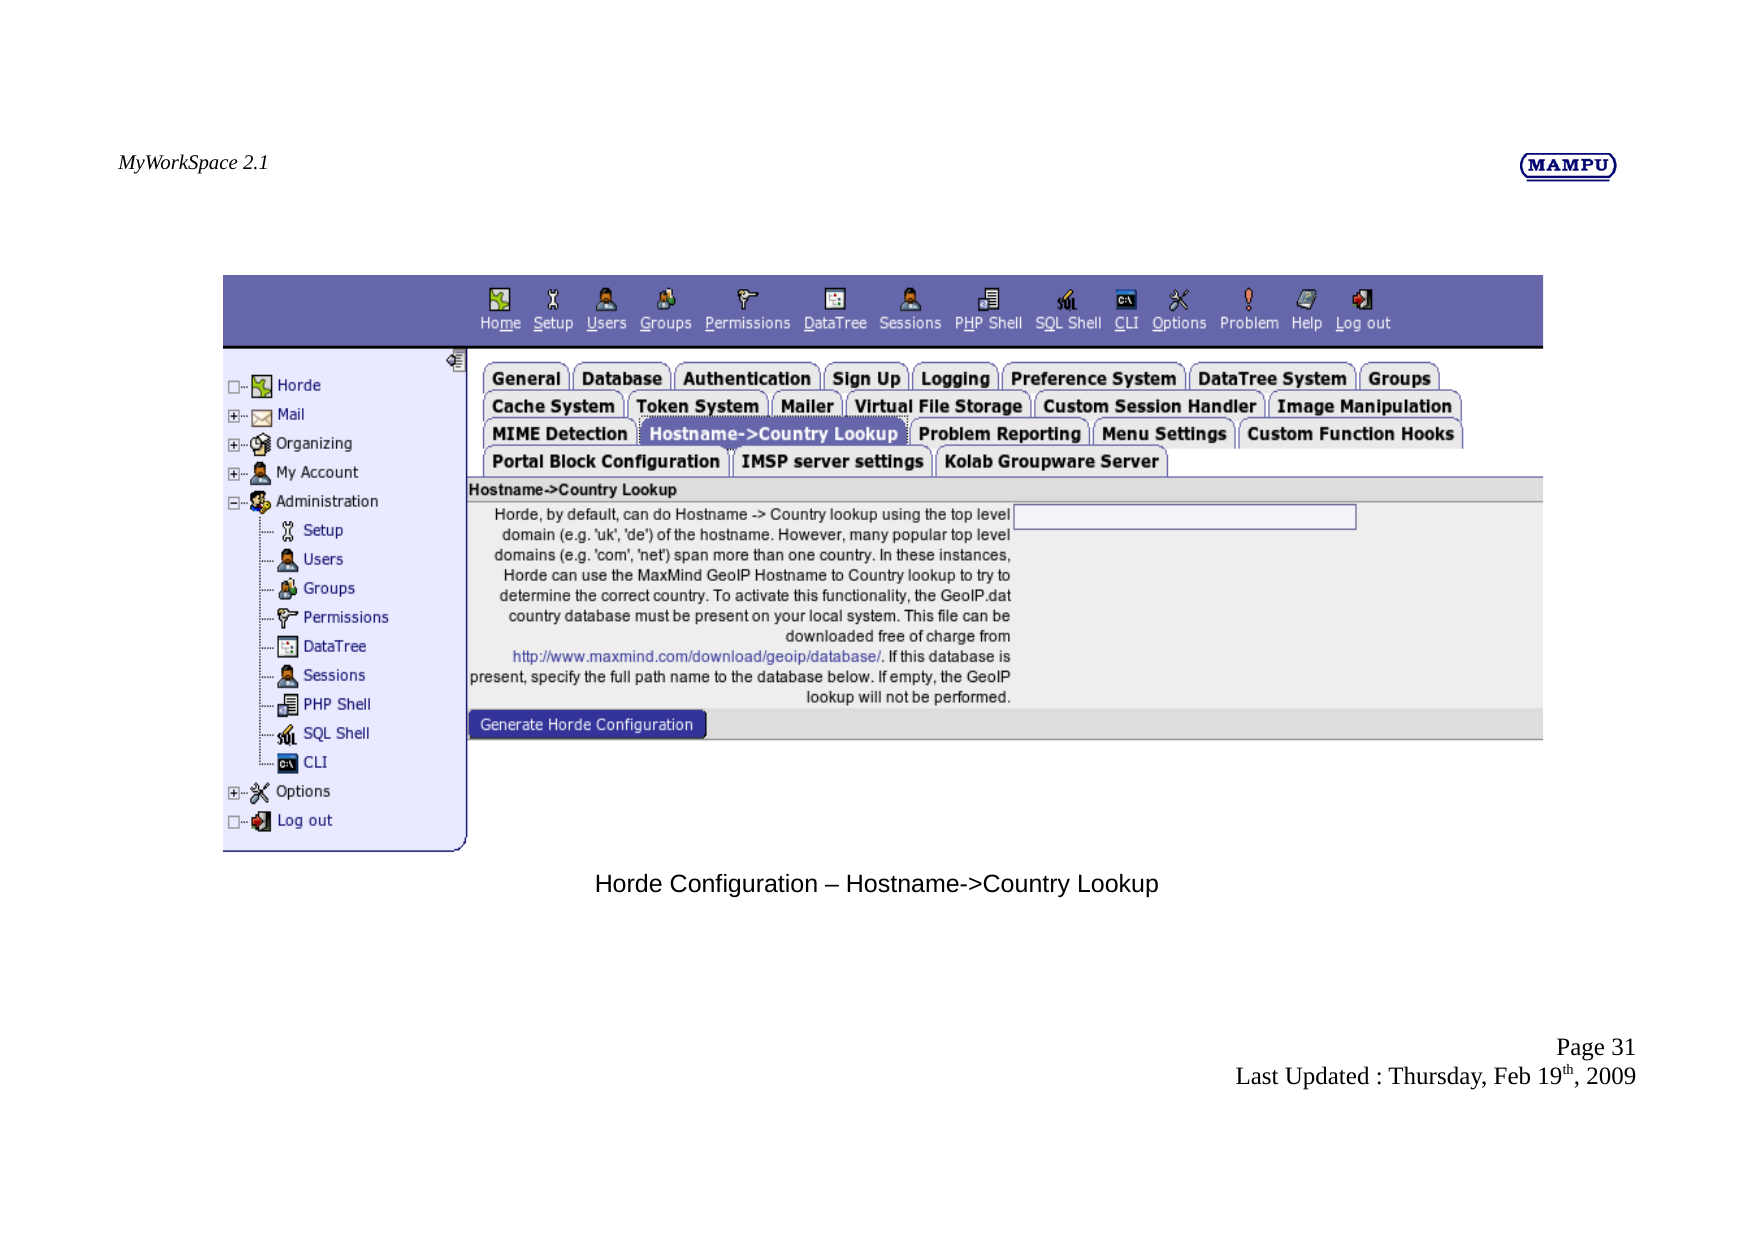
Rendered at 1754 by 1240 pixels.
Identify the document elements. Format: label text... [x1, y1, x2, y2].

picture [223, 275, 1544, 855]
picture [1517, 150, 1622, 183]
text Horde Configuration – Hostname->Country Lookup [118, 264, 1636, 898]
